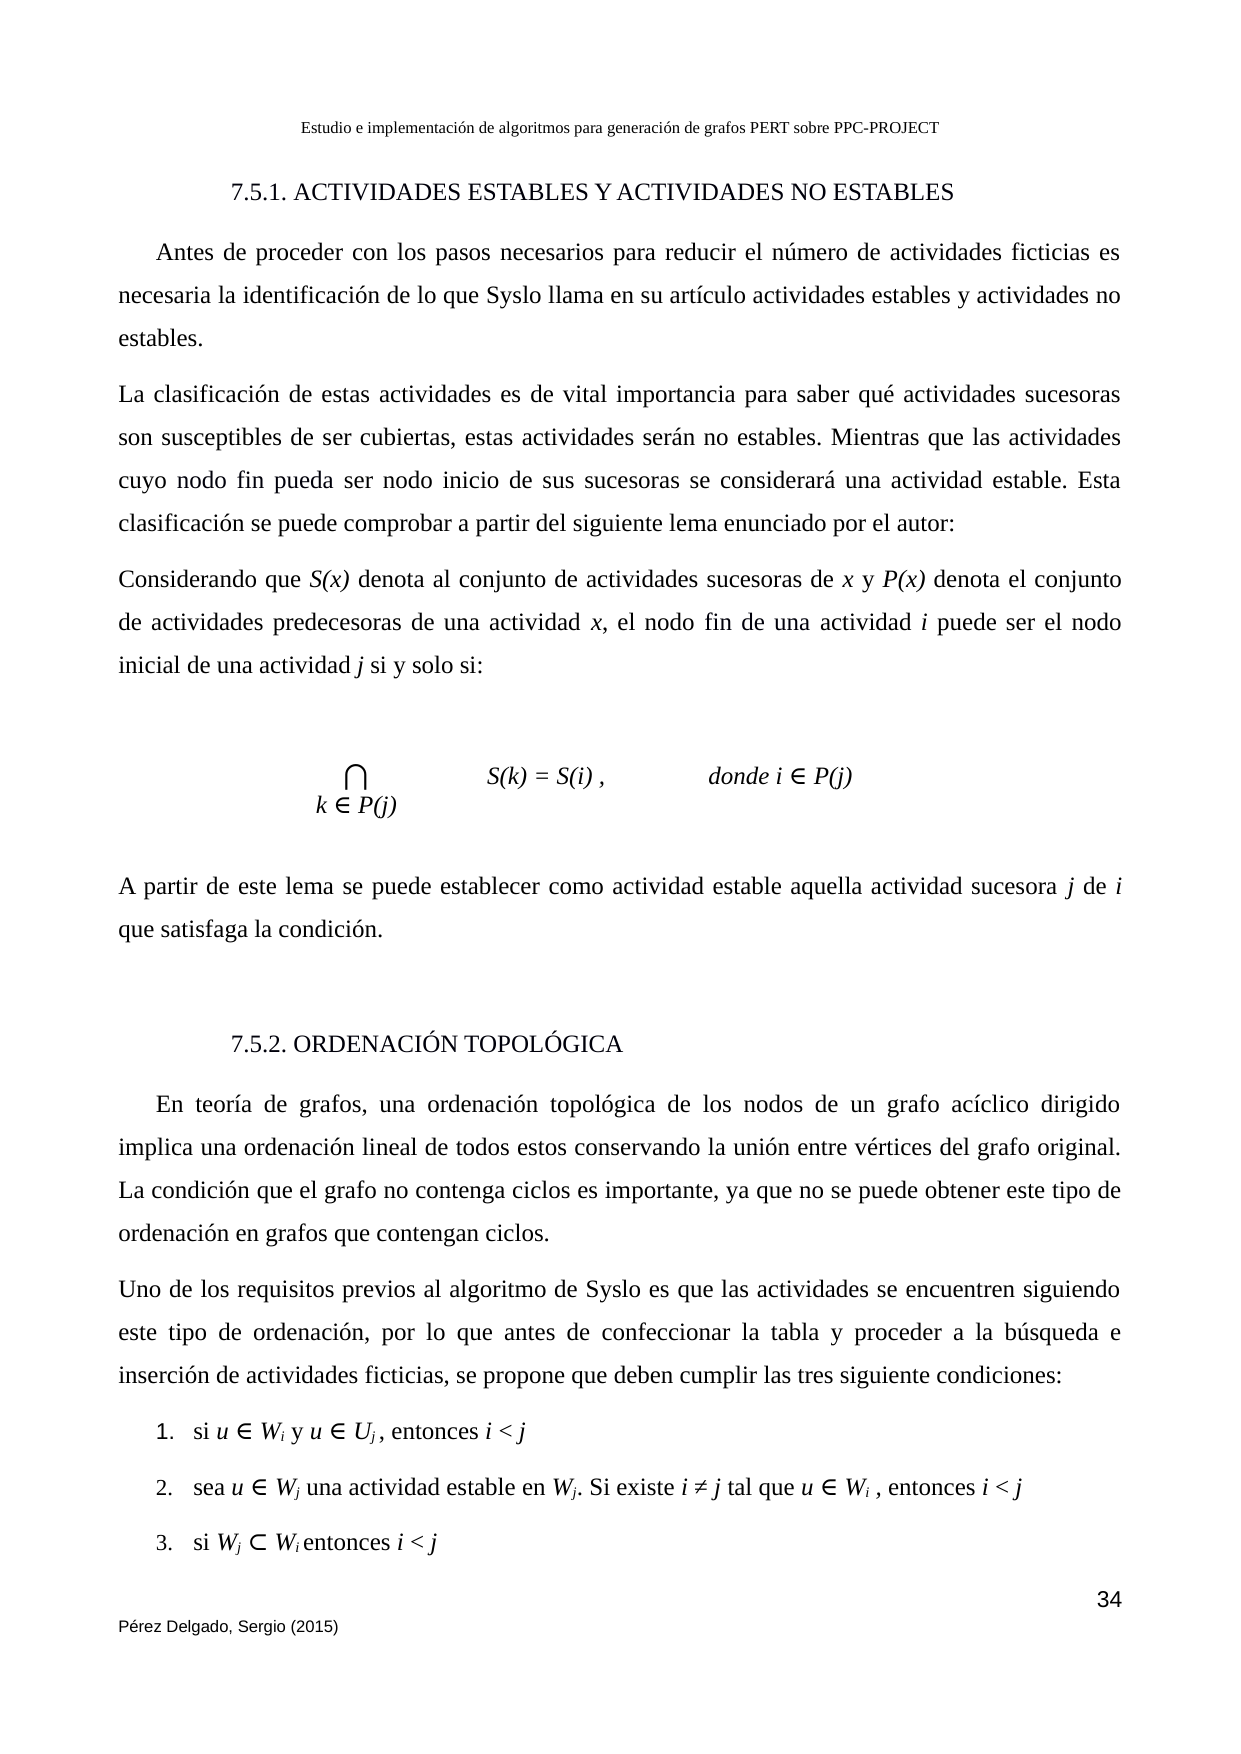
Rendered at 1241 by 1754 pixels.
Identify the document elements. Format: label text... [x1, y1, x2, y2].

text En teoría de grafos, una ordenación topológica de los nodos de un grafo acíclico dirigido implica una ordenación lineal de todos estos conservando la unión entre vértices del grafo original. La condición que el grafo no contenga ciclos es importante, ya que no se puede obtener este tipo de ordenación en grafos que contengan ciclos. [118, 1089, 1122, 1247]
text A partir de este lema se puede establecer como actividad estable aquella actividad sucesora j de i que satisfaga la condición. [118, 871, 1122, 943]
list si u ∈ Wi y u ∈ Uj , entonces i < j [156, 1416, 1122, 1445]
text Considerando que S(x) denota al conjunto de actividades sucesoras de x y P(x) denota el conjunto de actividades predecesoras de una actividad x, el nodo fin de una actividad i puede ser el nodo inicial de una actividad j si y solo si: [118, 564, 1122, 679]
text La clasificación de estas actividades es de vital importancia para saber qué actividades sucesoras son susceptibles de ser cubiertas, estas actividades serán no estables. Mientras que las actividades cuyo nodo fin pueda ser nodo inicio de sus sucesoras se considerará una actividad estable. Esta clasificación se puede comprobar a partir del siguiente lema enunciado por el autor: [118, 379, 1122, 537]
list si Wj ⊂ Wi entonces i < j [156, 1527, 1122, 1556]
text Uno de los requisitos previos al algoritmo de Syslo es que las actividades se encuentren siguiendo este tipo de ordenación, por lo que antes de confeccionar la tabla y proceder a la búsqueda e inserción de actividades ficticias, se propone que deben cumplir las tres siguiente condiciones: [118, 1274, 1122, 1389]
list sea u ∈ Wj una actividad estable en Wj. Si existe i ≠ j tal que u ∈ Wi , entonces i < j [156, 1472, 1122, 1500]
subtitle 7.5.2. ORDENACIÓN TOPOLÓGICA [156, 1029, 1122, 1058]
text k ∈ P(j) [266, 790, 1122, 819]
text ⋂ S(k) = S(i) , donde i ∈ P(j) [268, 761, 1122, 790]
text Antes de proceder con los pasos necesarios para reducir el número de actividades ficticias es necesaria la identificación de lo que Syslo llama en su artículo actividades estables y actividades no estables. [118, 237, 1122, 352]
subtitle 7.5.1. ACTIVIDADES ESTABLES Y ACTIVIDADES NO ESTABLES [156, 177, 1122, 206]
